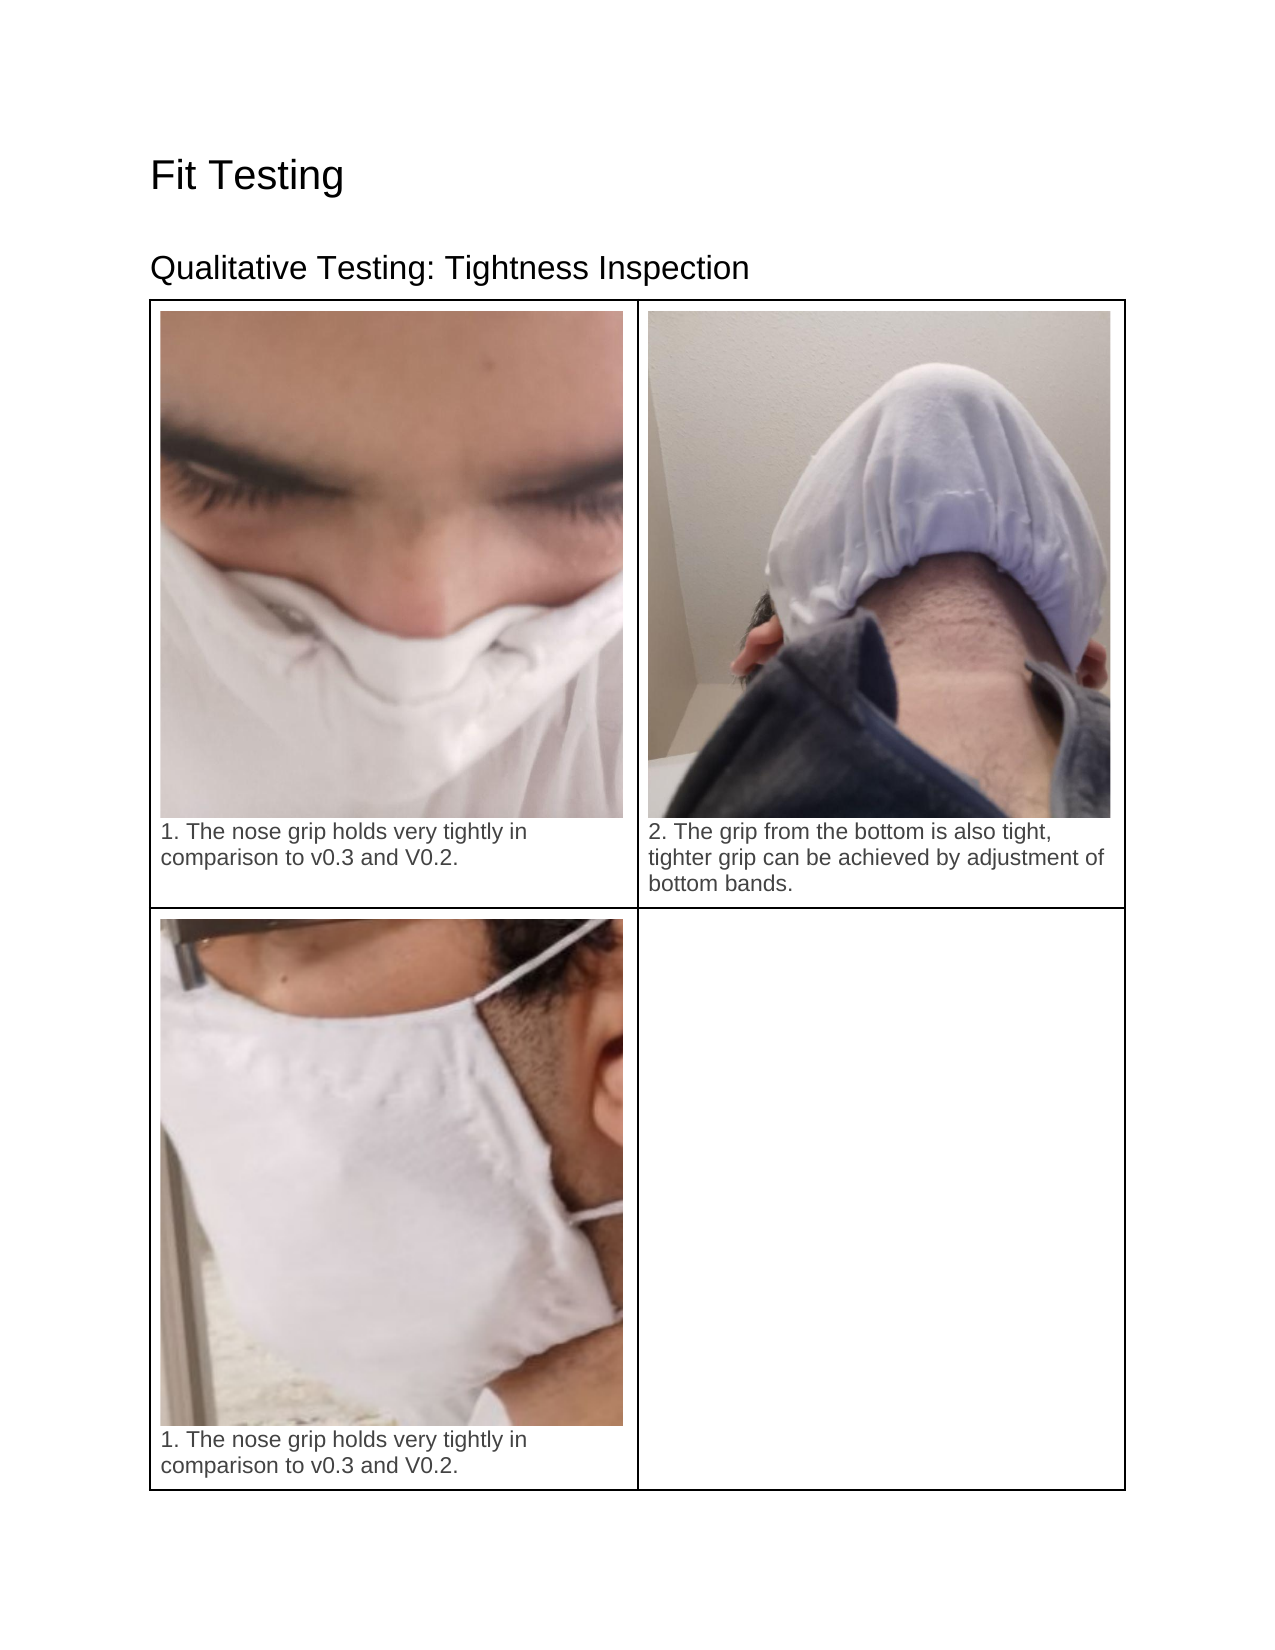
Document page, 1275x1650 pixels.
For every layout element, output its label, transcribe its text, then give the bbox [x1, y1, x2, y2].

table_header 2. The grip from the bottom is also tight, tighter grip can be achieved by adjustment of bottom bands. [639, 301, 1124, 907]
table_header 1. The nose grip holds very tightly in comparison to v0.3 and V0.2. [151, 301, 637, 907]
subtitle Fit Testing [150, 150, 1125, 198]
table_cell 1. The nose grip holds very tightly in comparison to v0.3 and V0.2. [151, 909, 637, 1489]
table_cell [639, 909, 1124, 1489]
subtitle Qualitative Testing: Tightness Inspection [150, 248, 1125, 286]
